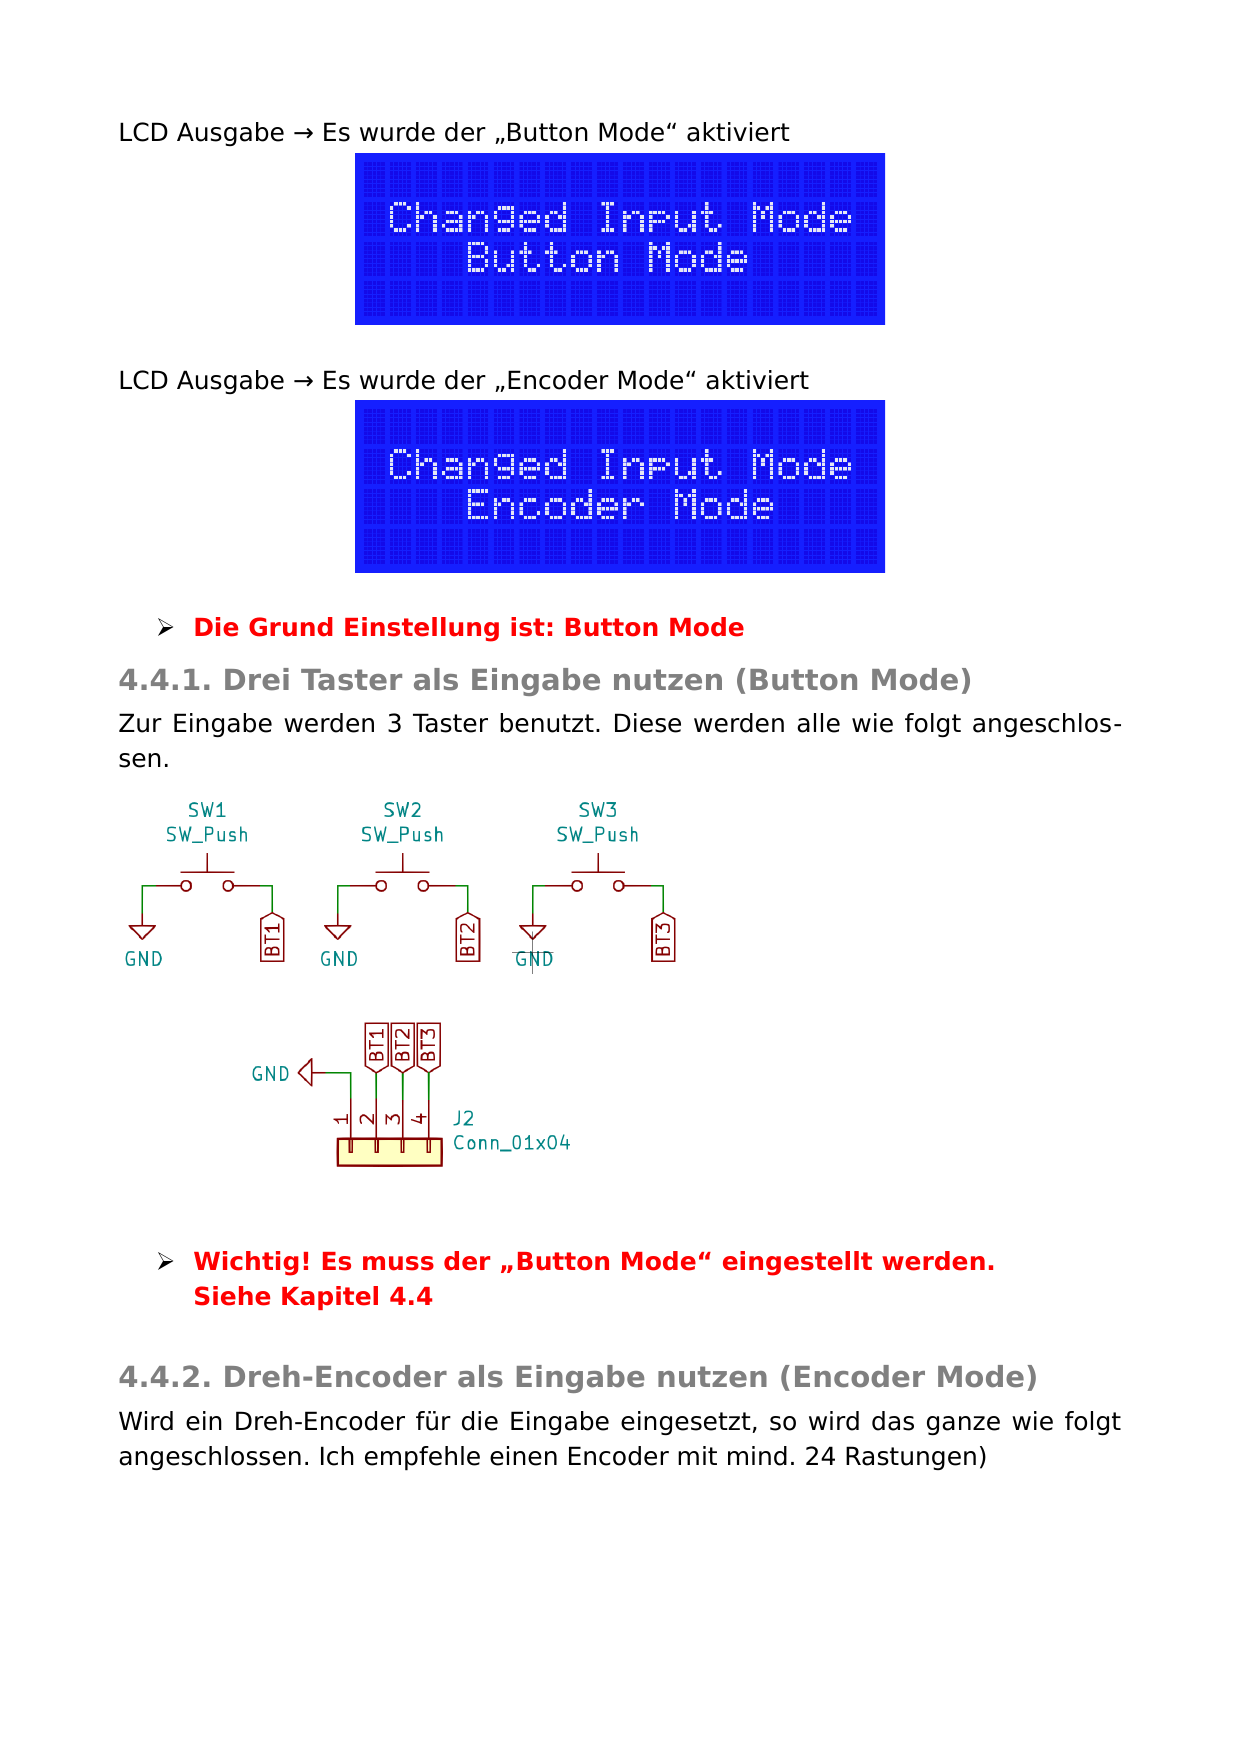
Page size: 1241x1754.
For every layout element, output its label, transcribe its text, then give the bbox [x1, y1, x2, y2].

text LCD Ausgabe → Es wurde der „Encoder Mode“ aktiviert [118, 366, 1122, 395]
list Siehe Kapitel 4.4 [156, 1282, 1122, 1311]
list Die Grund Einstellung ist: Button Mode [156, 613, 1122, 643]
text Wird ein Dreh-Encoder für die Eingabe eingesetzt, so wird das ganze wie folgt angeschlossen. Ich empfehle einen Encoder mit mind. 24 Rastungen) [118, 1407, 1122, 1471]
picture [118, 794, 695, 1177]
text Zur Eingabe werden 3 Taster benutzt. Diese werden alle wie folgt angeschlos­sen. [118, 709, 1122, 774]
subtitle Dreh-Encoder als Eingabe nutzen (Encoder Mode) [118, 1361, 1122, 1394]
picture [355, 400, 886, 573]
list Wichtig! Es muss der „Button Mode“ eingestellt werden. [156, 1247, 1122, 1276]
subtitle Drei Taster als Eingabe nutzen (Button Mode) [118, 663, 1122, 697]
picture [355, 153, 886, 325]
text LCD Ausgabe → Es wurde der „Button Mode“ aktiviert [118, 118, 1122, 147]
